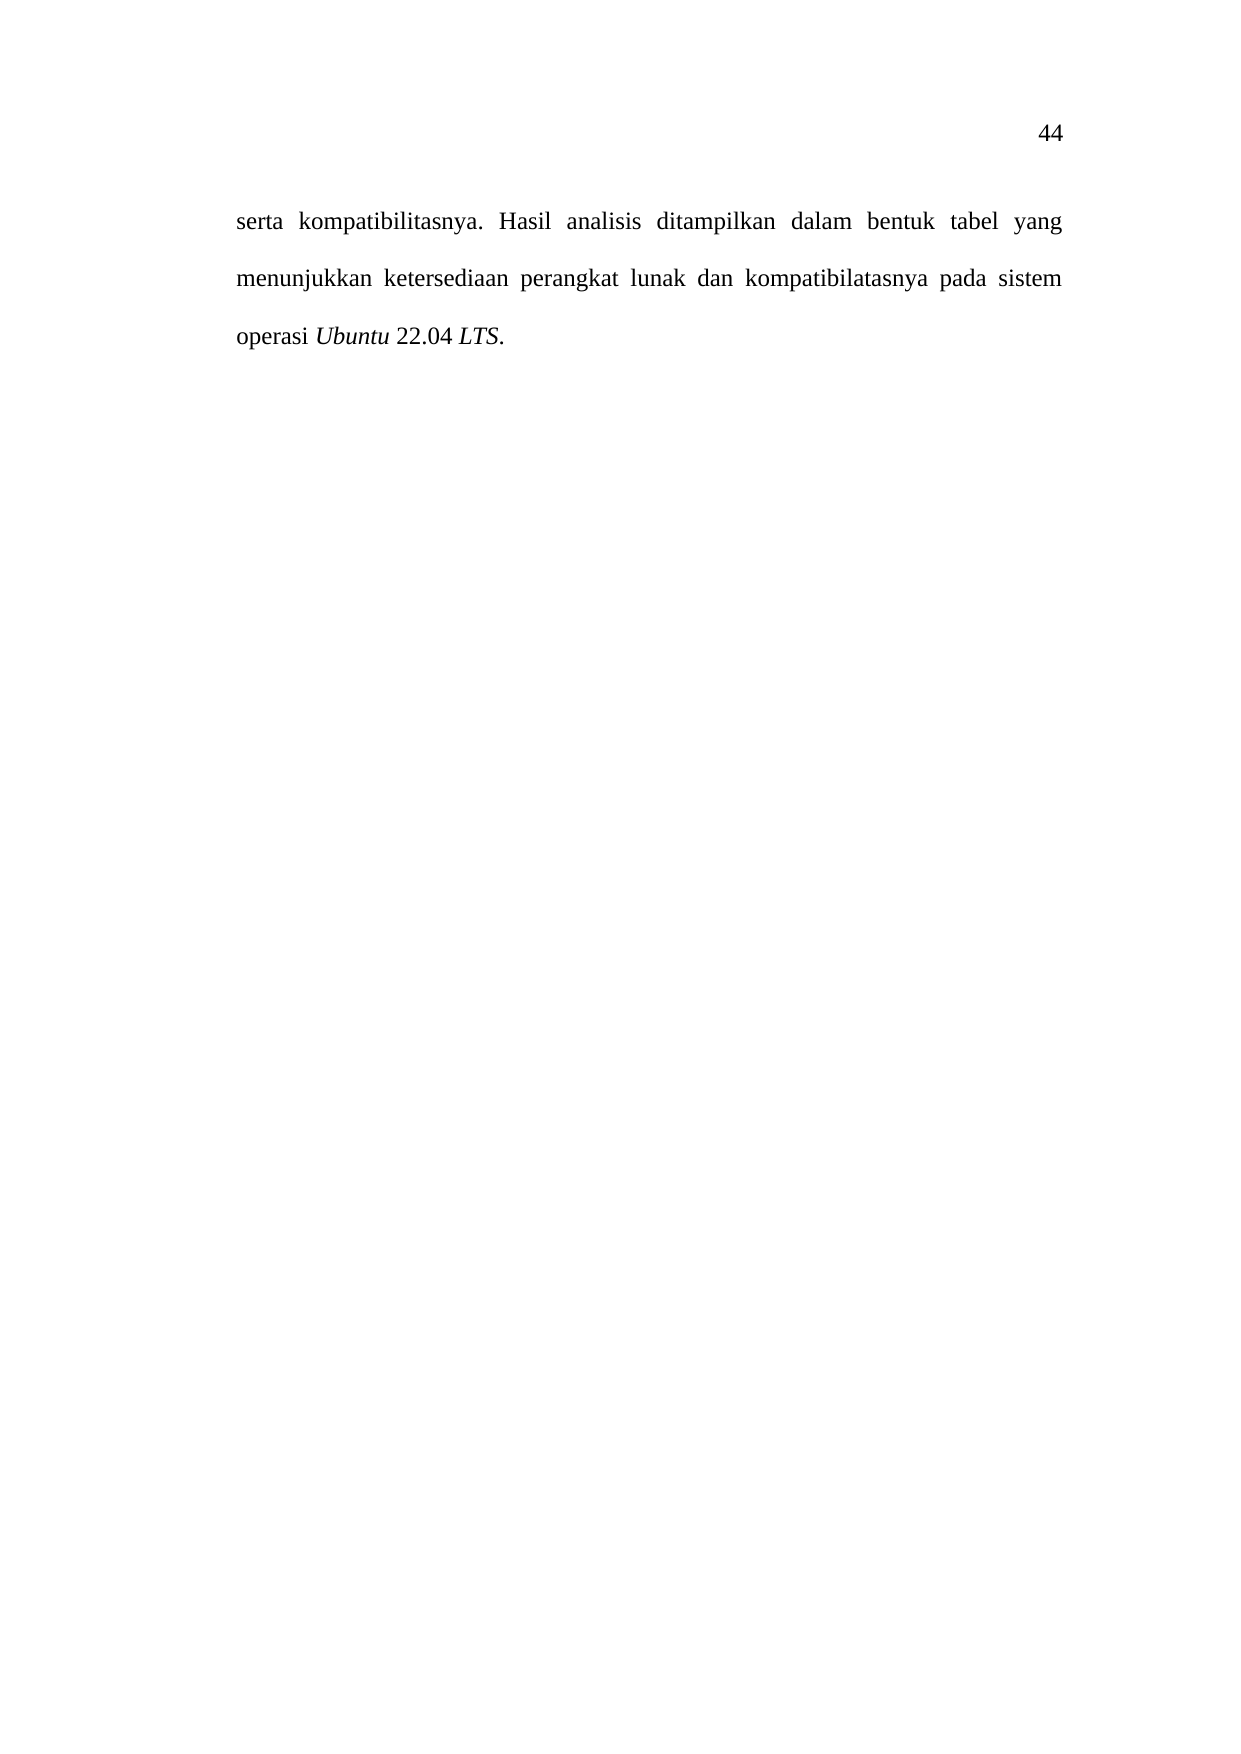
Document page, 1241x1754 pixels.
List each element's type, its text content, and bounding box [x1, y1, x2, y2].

text serta kompatibilitasnya. Hasil analisis ditampilkan dalam bentuk tabel yang menunjukkan ketersediaan perangkat lunak dan kompatibilatasnya pada sistem operasi Ubuntu 22.04 LTS. [236, 206, 1063, 350]
